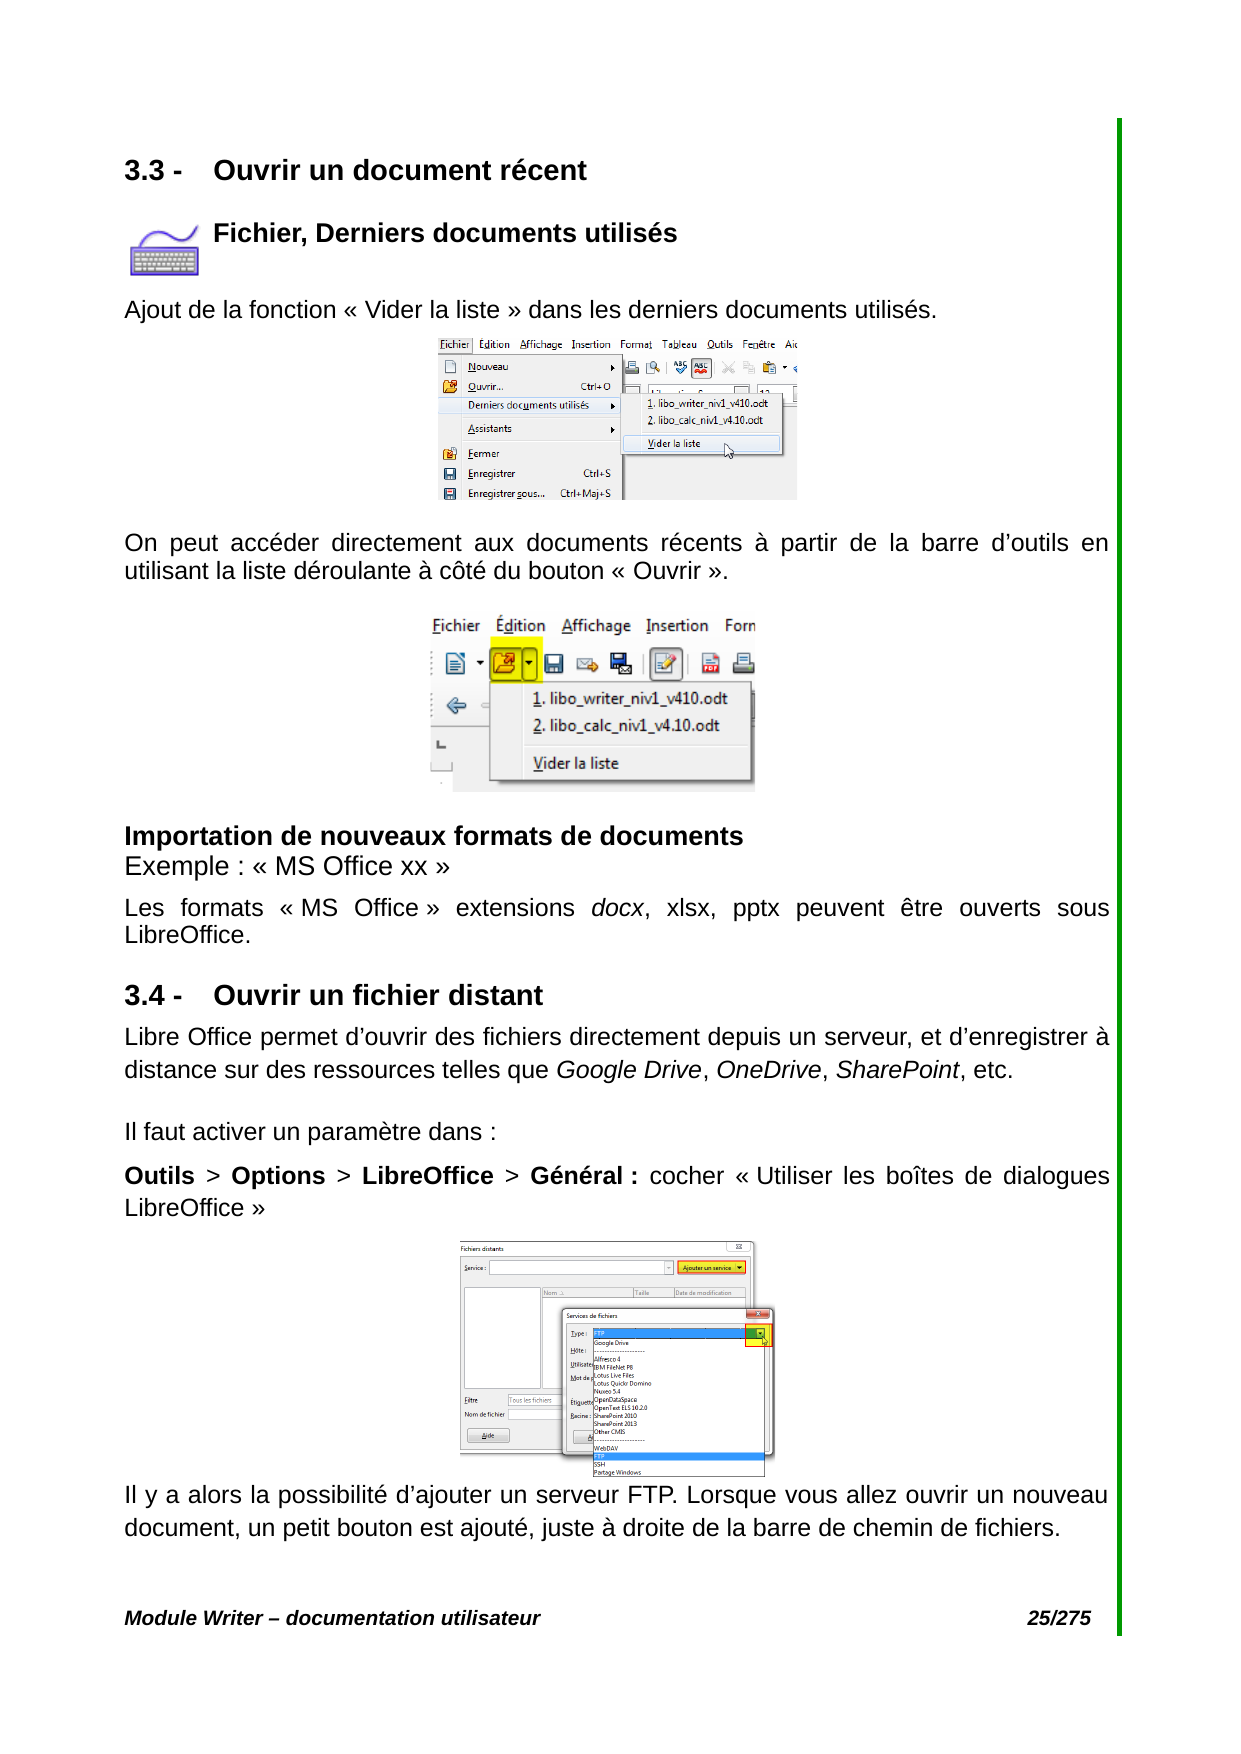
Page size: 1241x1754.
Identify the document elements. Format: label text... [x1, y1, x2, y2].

text Libre Office permet d’ouvrir des fichiers directement depuis un serveur, et d’enregistrer à distance sur des ressources telles que Google Drive, OneDrive, SharePoint, etc. [124, 1019, 1111, 1084]
subtitle Ouvrir un document récent [124, 153, 1111, 186]
picture [438, 338, 798, 500]
text Exemple : « MS Office xx » [124, 851, 1111, 882]
text On peut accéder directement aux documents récents à partir de la barre d’outils en utilisant la liste déroulante à côté du bouton « Ouvrir ». [124, 347, 1111, 585]
text Ajout de la fonction « Vider la liste » dans les derniers documents utilisés. [124, 296, 1111, 323]
text Il y a alors la possibilité d’ajouter un serveur FTP. Lorsque vous allez ouvrir un nouveau document, un petit bouton est ajouté, juste à droite de la barre de chemin de fichiers. [124, 1235, 1111, 1542]
text Fichier, Derniers documents utilisés [202, 218, 1111, 248]
picture [126, 214, 202, 290]
text Importation de nouveaux formats de documents [124, 585, 1111, 851]
text Outils > Options > LibreOffice > Général : cocher « Utiliser les boîtes de dialogues LibreOffice » [124, 1158, 1111, 1223]
text Les formats « MS Office » extensions docx, xlsx, pptx peuvent être ouverts sous LibreOffice. [124, 893, 1111, 949]
picture [430, 611, 756, 792]
picture [460, 1241, 776, 1478]
subtitle Ouvrir un fichier distant [124, 979, 1111, 1011]
text Il faut activer un paramètre dans : [124, 1114, 1111, 1147]
